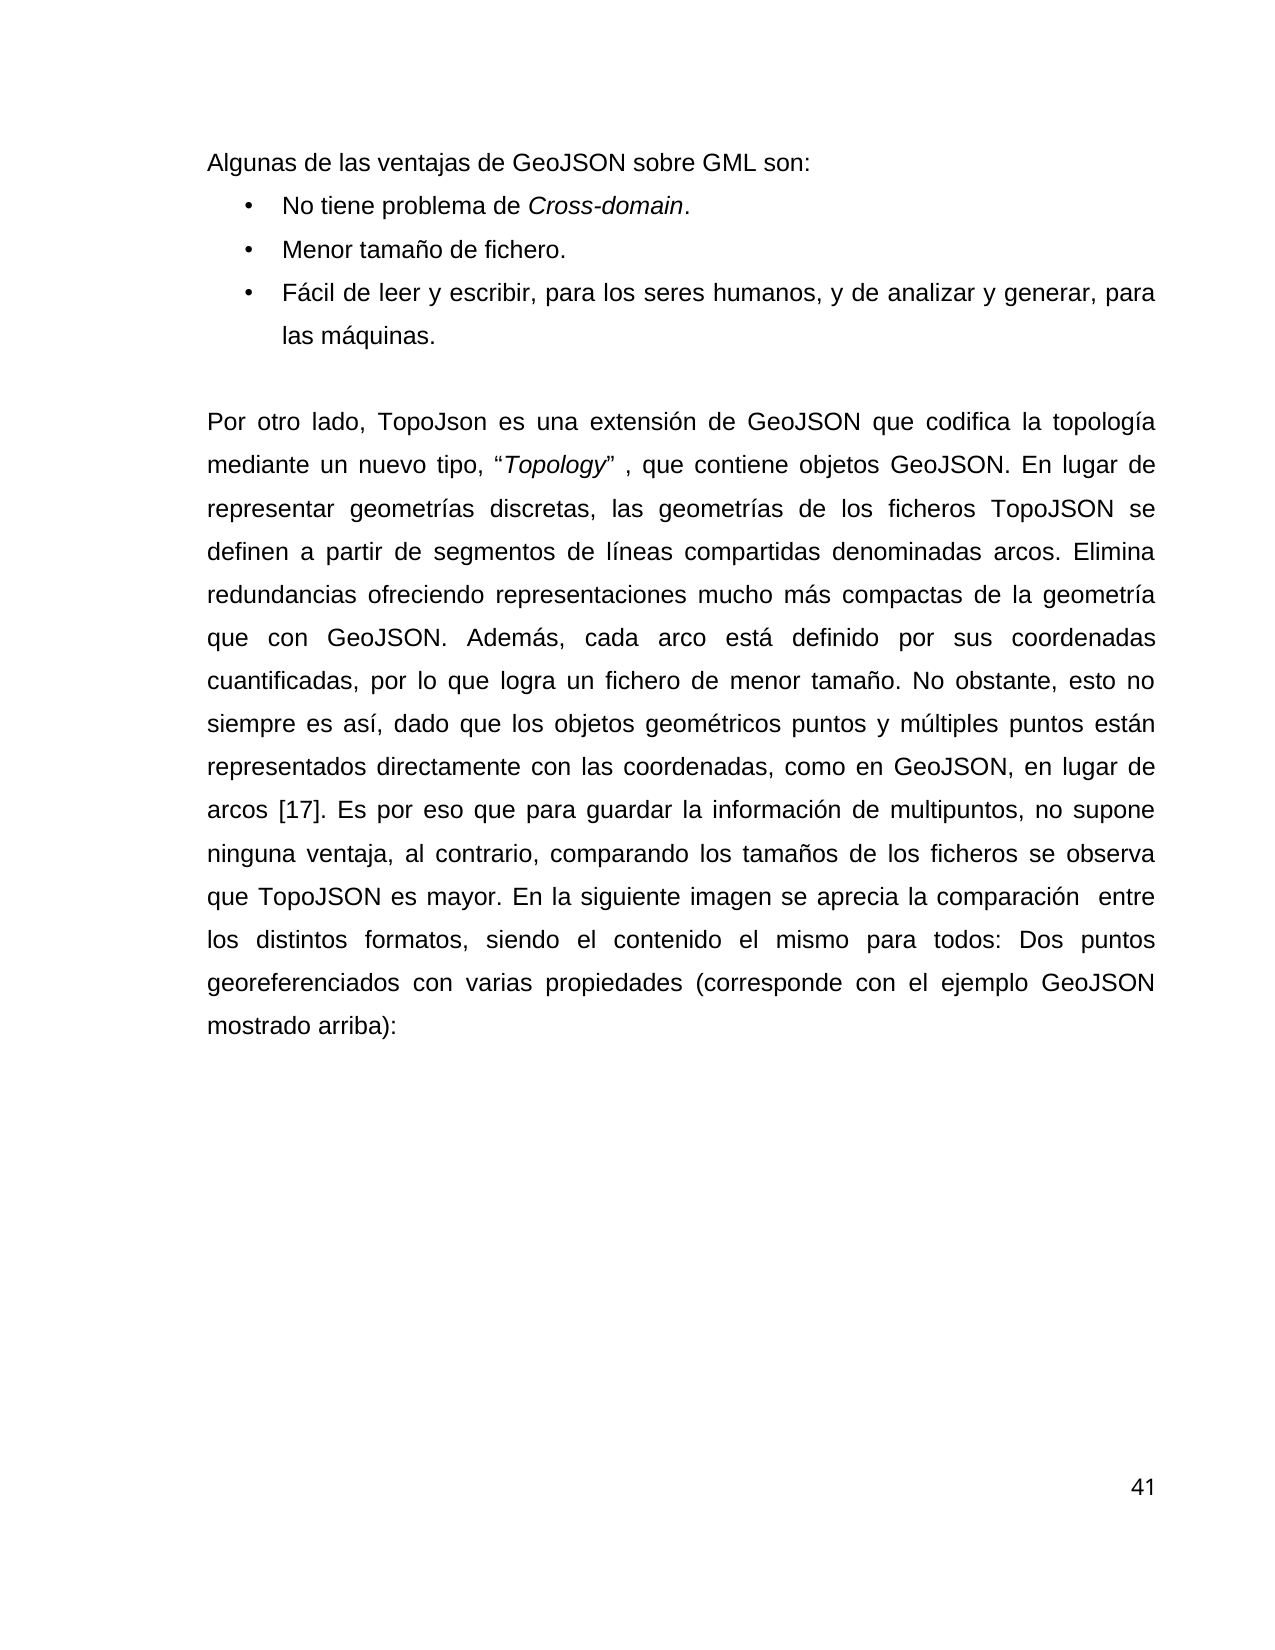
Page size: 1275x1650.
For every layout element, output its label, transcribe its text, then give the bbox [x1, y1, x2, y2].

text Algunas de las ventajas de GeoJSON sobre GML son: [207, 148, 1157, 177]
text Por otro lado, TopoJson es una extensión de GeoJSON que codifica la topología mediante un nuevo tipo, “Topology” , que contiene objetos GeoJSON. En lugar de representar geometrías discretas, las geometrías de los ficheros TopoJSON se definen a partir de segmentos de líneas compartidas denominadas arcos. Elimina redundancias ofreciendo representaciones mucho más compactas de la geometría que con GeoJSON. Además, cada arco está definido por sus coordenadas cuantificadas, por lo que logra un fichero de menor tamaño. No obstante, esto no siempre es así, dado que los objetos geométricos puntos y múltiples puntos están representados directamente con las coordenadas, como en GeoJSON, en lugar de arcos [17]. Es por eso que para guardar la información de multipuntos, no supone ninguna ventaja, al contrario, comparando los tamaños de los ficheros se observa que TopoJSON es mayor. En la siguiente imagen se aprecia la comparación entre los distintos formatos, siendo el contenido el mismo para todos: Dos puntos georeferenciados con varias propiedades (corresponde con el ejemplo GeoJSON mostrado arriba): [207, 407, 1157, 1040]
list Menor tamaño de fichero. [244, 234, 1157, 263]
list No tiene problema de Cross-domain. [244, 191, 1157, 220]
list Fácil de leer y escribir, para los seres humanos, y de analizar y generar, para las máquinas. [244, 278, 1157, 350]
